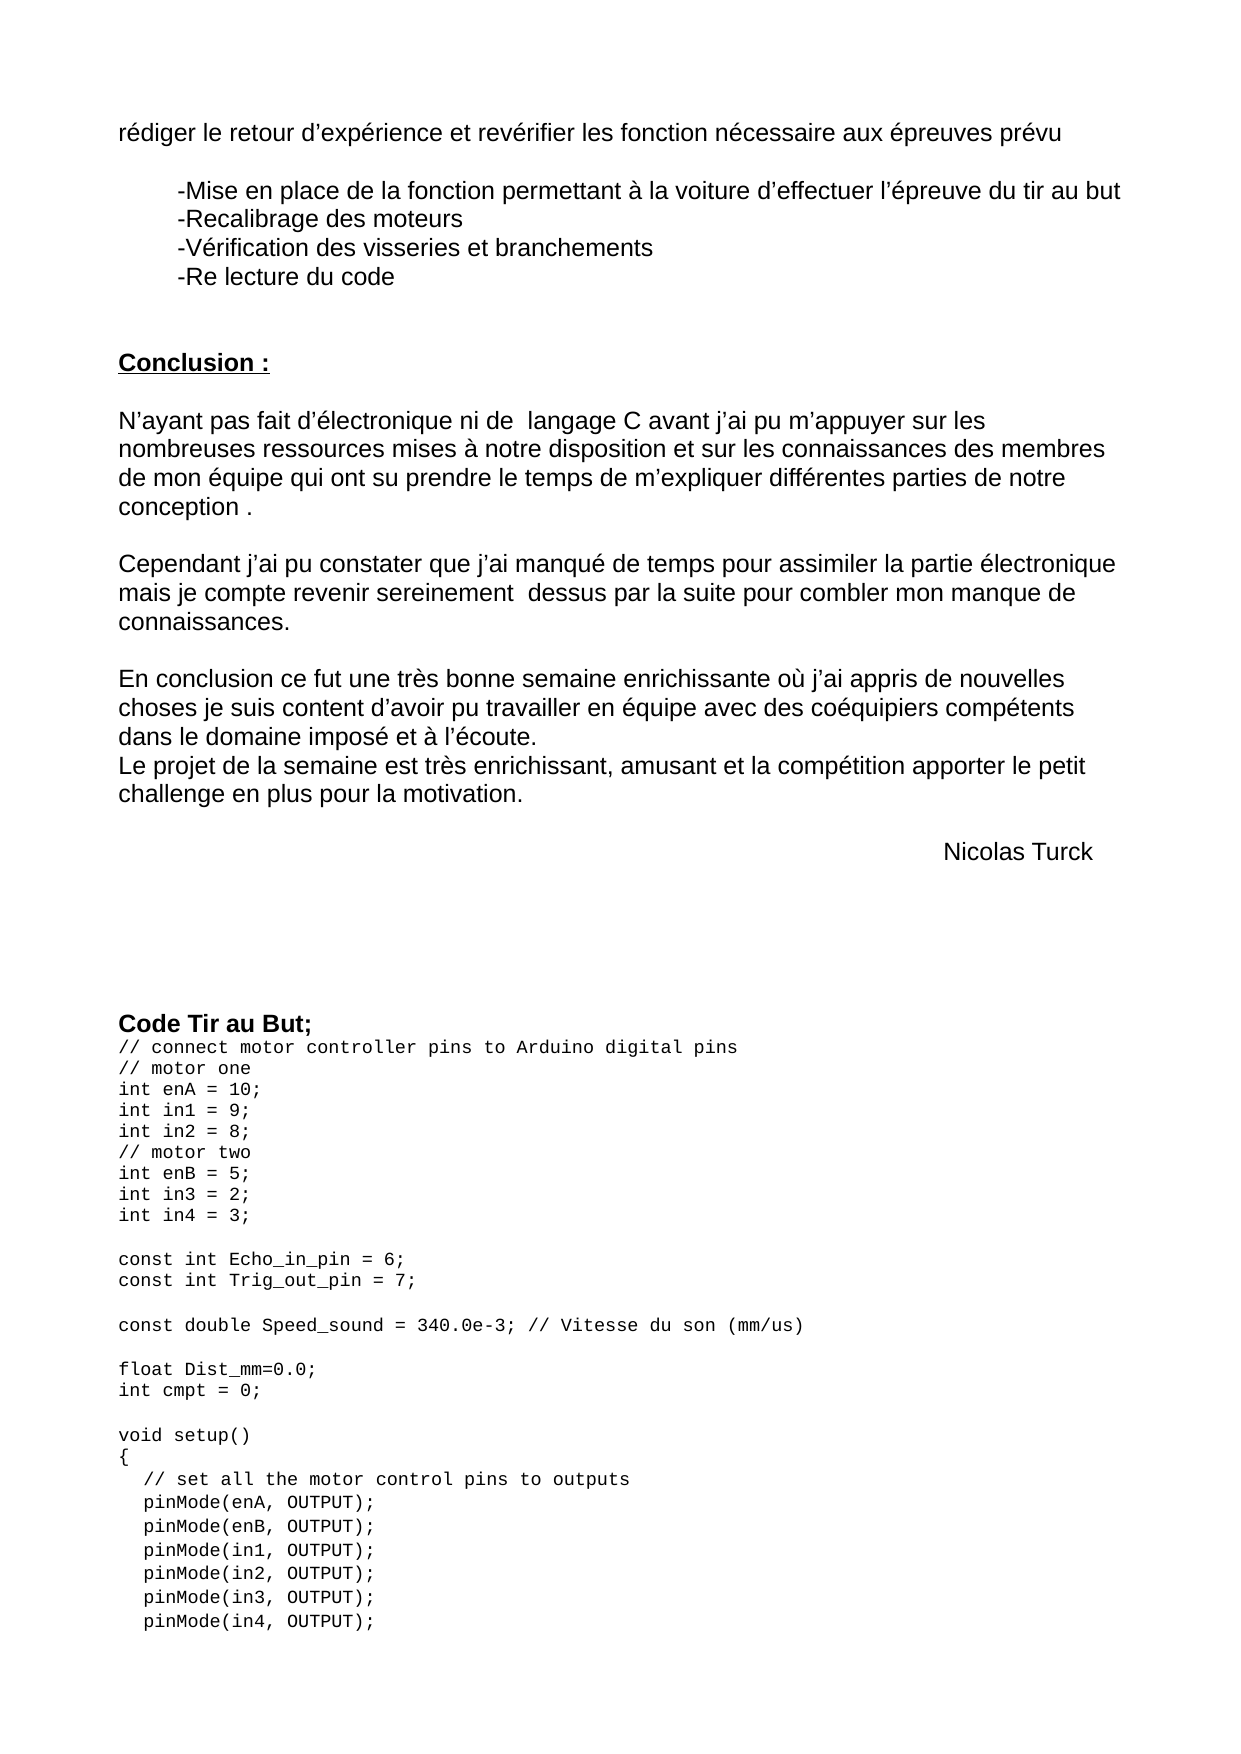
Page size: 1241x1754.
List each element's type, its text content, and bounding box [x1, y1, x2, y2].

text const int Trig_out_pin = 7; [118, 1271, 1122, 1292]
text Le projet de la semaine est très enrichissant, amusant et la compétition apporter le petit challenge en plus pour la motivation. [118, 751, 1122, 808]
text const double Speed_sound = 340.0e-3; // Vitesse du son (mm/us) [118, 1316, 1122, 1337]
text pinMode(enA, OUTPUT); [118, 1491, 1122, 1515]
text Conclusion : [118, 348, 1122, 377]
text void setup() [118, 1426, 1122, 1447]
text En conclusion ce fut une très bonne semaine enrichissante où j’ai appris de nouvelles choses je suis content d’avoir pu travailler en équipe avec des coéquipiers compétents dans le domaine imposé et à l’écoute. [118, 664, 1122, 751]
text pinMode(in4, OUTPUT); [118, 1609, 1122, 1633]
text pinMode(enB, OUTPUT); [118, 1515, 1122, 1539]
text -Mise en place de la fonction permettant à la voiture d’effectuer l’épreuve du tir au but [118, 176, 1122, 204]
text Nicolas Turck [118, 837, 1122, 866]
text Cependant j’ai pu constater que j’ai manqué de temps pour assimiler la partie électronique mais je compte revenir sereinement dessus par la suite pour combler mon manque de connaissances. [118, 549, 1122, 636]
text -Recalibrage des moteurs [118, 204, 1122, 233]
text -Re lecture du code [118, 262, 1122, 291]
text // set all the motor control pins to outputs [118, 1468, 1122, 1491]
text int in2 = 8; [118, 1122, 1122, 1143]
text pinMode(in2, OUTPUT); [118, 1562, 1122, 1586]
text // motor one [118, 1059, 1122, 1080]
text int in1 = 9; [118, 1101, 1122, 1122]
text // motor two [118, 1143, 1122, 1164]
text N’ayant pas fait d’électronique ni de langage C avant j’ai pu m’appuyer sur les nombreuses ressources mises à notre disposition et sur les connaissances des membres de mon équipe qui ont su prendre le temps de m’expliquer différentes parties de notre conception . [118, 406, 1122, 521]
text int enA = 10; [118, 1080, 1122, 1101]
text float Dist_mm=0.0; [118, 1360, 1122, 1381]
text Code Tir au But; [118, 1009, 1122, 1038]
text rédiger le retour d’expérience et revérifier les fonction nécessaire aux épreuves prévu [118, 118, 1122, 147]
text const int Echo_in_pin = 6; [118, 1250, 1122, 1271]
text { [118, 1447, 1122, 1468]
text pinMode(in1, OUTPUT); [118, 1539, 1122, 1562]
text int enB = 5; [118, 1164, 1122, 1185]
text int cmpt = 0; [118, 1381, 1122, 1402]
text // connect motor controller pins to Arduino digital pins [118, 1038, 1122, 1059]
text pinMode(in3, OUTPUT); [118, 1586, 1122, 1609]
text int in4 = 3; [118, 1206, 1122, 1227]
text -Vérification des visseries et branchements [118, 233, 1122, 262]
text int in3 = 2; [118, 1185, 1122, 1206]
